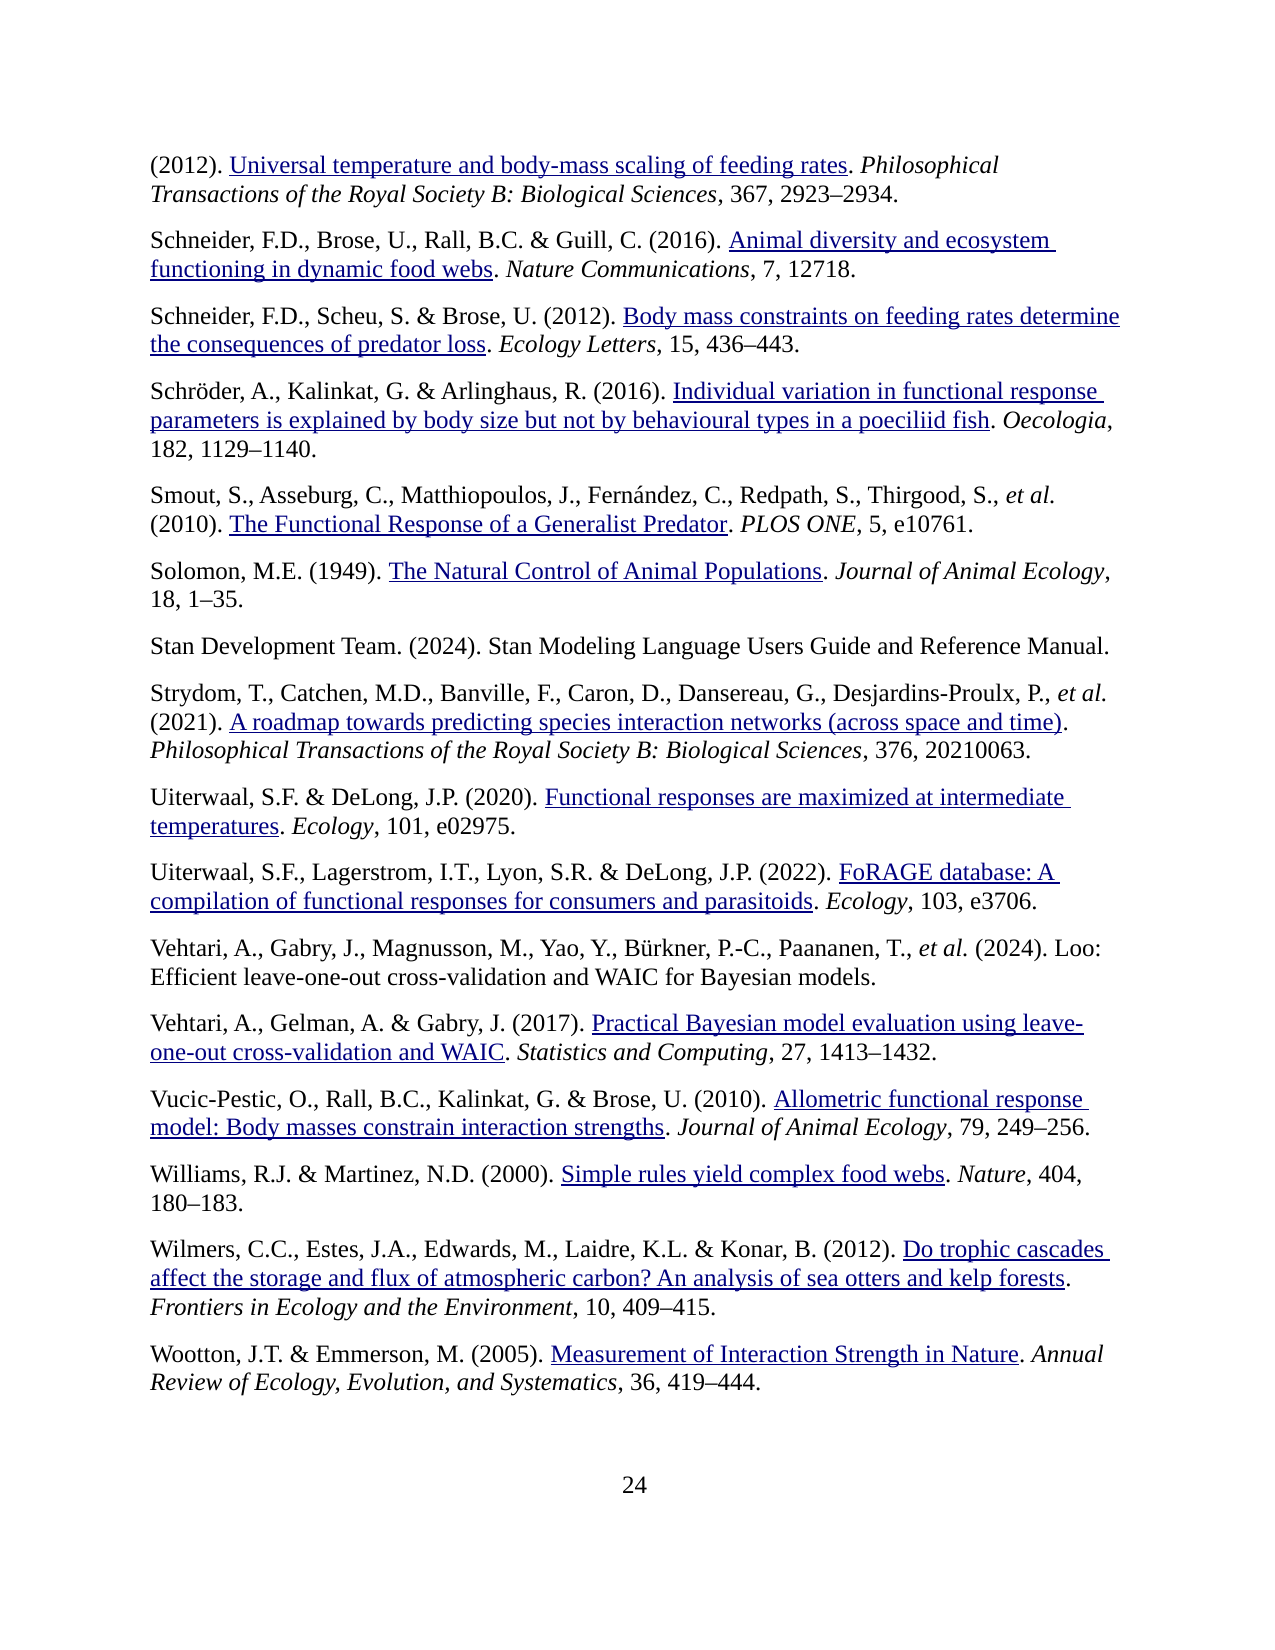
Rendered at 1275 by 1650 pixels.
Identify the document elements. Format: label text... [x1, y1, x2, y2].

text Wilmers, C.C., Estes, J.A., Edwards, M., Laidre, K.L. & Konar, B. (2012). Do trophic cascades affect the storage and flux of atmospheric carbon? An analysis of sea otters and kelp forests. Frontiers in Ecology and the Environment, 10, 409–415. [150, 1234, 1125, 1321]
text Solomon, M.E. (1949). The Natural Control of Animal Populations. Journal of Animal Ecology, 18, 1–35. [150, 556, 1125, 613]
text Vucic-Pestic, O., Rall, B.C., Kalinkat, G. & Brose, U. (2010). Allometric functional response model: Body masses constrain interaction strengths. Journal of Animal Ecology, 79, 249–256. [150, 1084, 1125, 1141]
text Schneider, F.D., Brose, U., Rall, B.C. & Guill, C. (2016). Animal diversity and ecosystem functioning in dynamic food webs. Nature Communications, 7, 12718. [150, 225, 1125, 283]
text (2012). Universal temperature and body-mass scaling of feeding rates. Philosophical Transactions of the Royal Society B: Biological Sciences, 367, 2923–2934. [150, 150, 1125, 207]
text Smout, S., Asseburg, C., Matthiopoulos, J., Fernández, C., Redpath, S., Thirgood, S., et al. (2010). The Functional Response of a Generalist Predator. PLOS ONE, 5, e10761. [150, 480, 1125, 538]
text Schröder, A., Kalinkat, G. & Arlinghaus, R. (2016). Individual variation in functional response parameters is explained by body size but not by behavioural types in a poeciliid fish. Oecologia, 182, 1129–1140. [150, 376, 1125, 462]
text Williams, R.J. & Martinez, N.D. (2000). Simple rules yield complex food webs. Nature, 404, 180–183. [150, 1159, 1125, 1217]
text Vehtari, A., Gabry, J., Magnusson, M., Yao, Y., Bürkner, P.-C., Paananen, T., et al. (2024). Loo: Efficient leave-one-out cross-validation and WAIC for Bayesian models. [150, 933, 1125, 990]
text Uiterwaal, S.F. & DeLong, J.P. (2020). Functional responses are maximized at intermediate temperatures. Ecology, 101, e02975. [150, 782, 1125, 839]
text Strydom, T., Catchen, M.D., Banville, F., Caron, D., Dansereau, G., Desjardins-Proulx, P., et al. (2021). A roadmap towards predicting species interaction networks (across space and time). Philosophical Transactions of the Royal Society B: Biological Sciences, 376, 20210063. [150, 678, 1125, 764]
text Stan Development Team. (2024). Stan Modeling Language Users Guide and Reference Manual. [150, 631, 1125, 660]
text Schneider, F.D., Scheu, S. & Brose, U. (2012). Body mass constraints on feeding rates determine the consequences of predator loss. Ecology Letters, 15, 436–443. [150, 301, 1125, 358]
text Uiterwaal, S.F., Lagerstrom, I.T., Lyon, S.R. & DeLong, J.P. (2022). FoRAGE database: A compilation of functional responses for consumers and parasitoids. Ecology, 103, e3706. [150, 857, 1125, 915]
text Wootton, J.T. & Emmerson, M. (2005). Measurement of Interaction Strength in Nature. Annual Review of Ecology, Evolution, and Systematics, 36, 419–444. [150, 1339, 1125, 1396]
text Vehtari, A., Gelman, A. & Gabry, J. (2017). Practical Bayesian model evaluation using leave-one-out cross-validation and WAIC. Statistics and Computing, 27, 1413–1432. [150, 1008, 1125, 1066]
